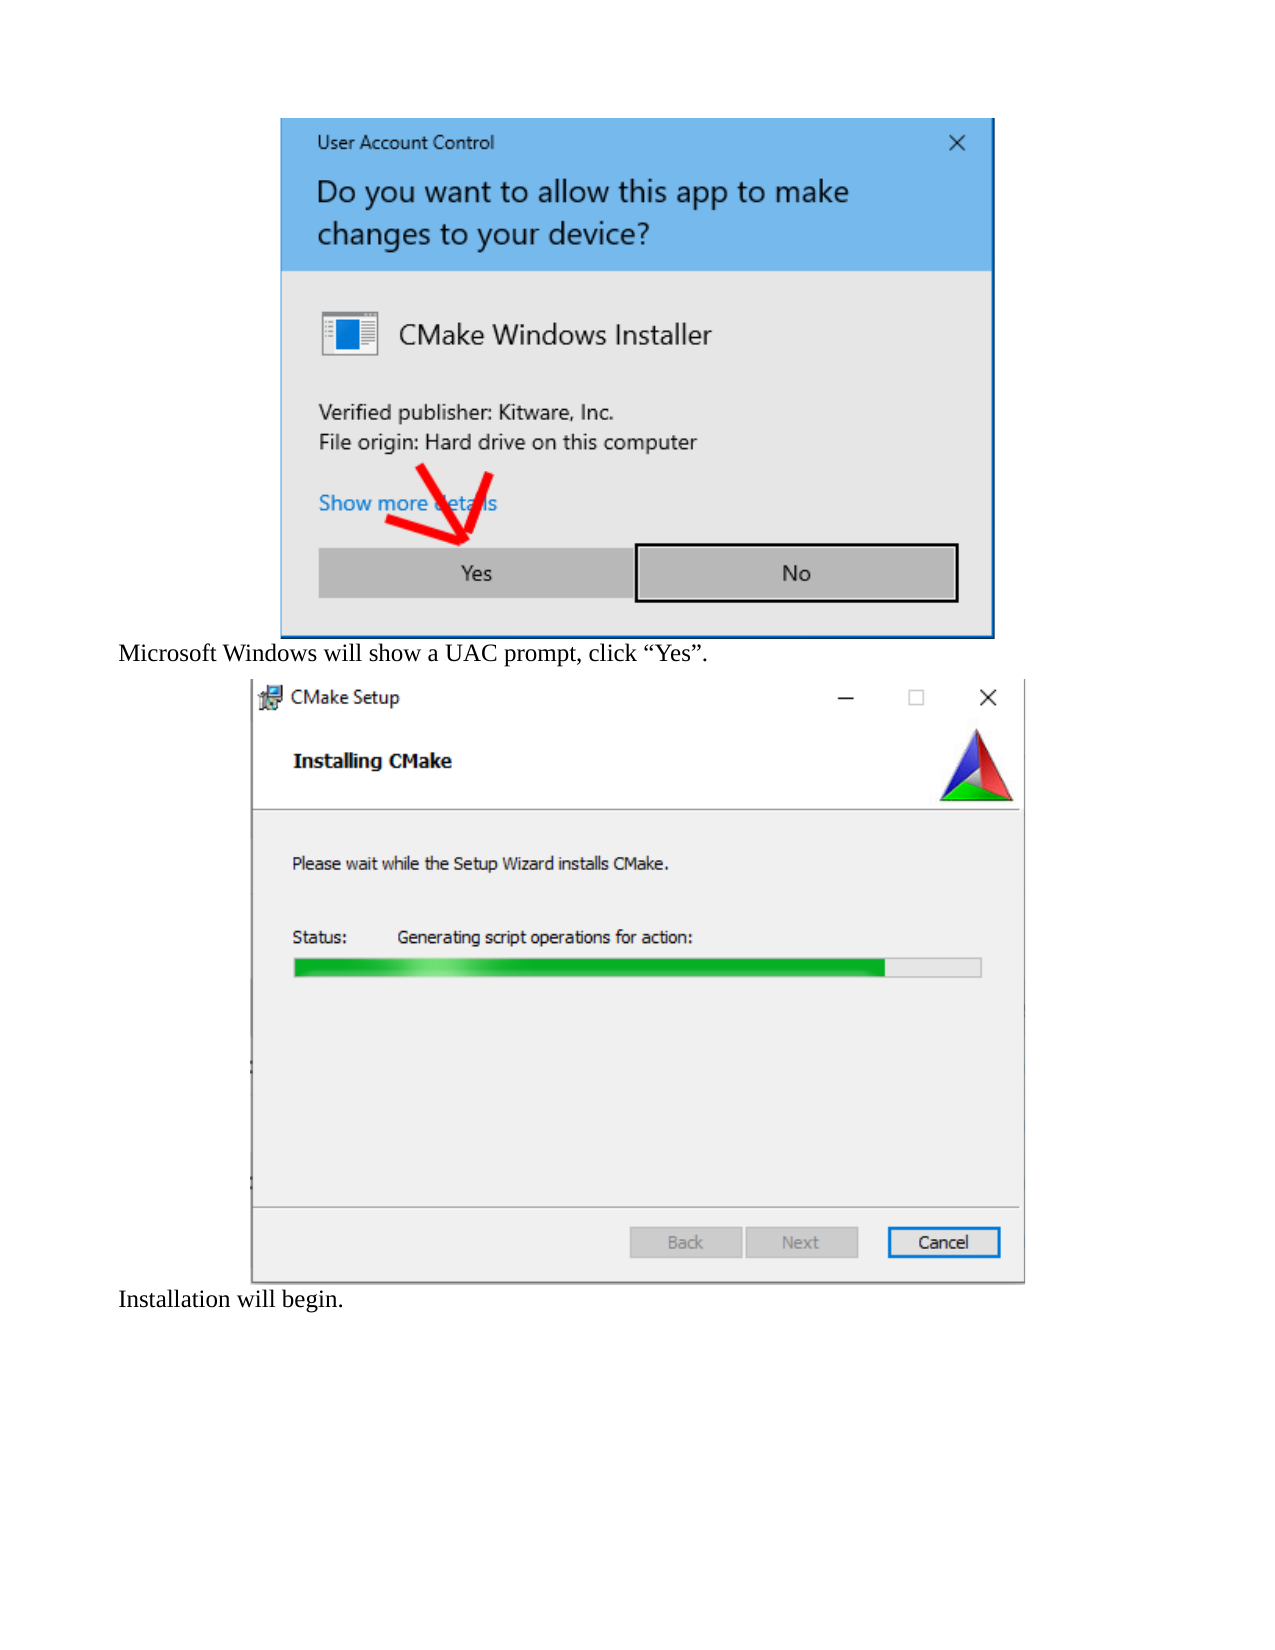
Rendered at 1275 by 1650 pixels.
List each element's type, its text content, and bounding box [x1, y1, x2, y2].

text Installation will begin. [118, 680, 1157, 1313]
picture [250, 679, 1025, 1285]
picture [280, 118, 995, 639]
text Microsoft Windows will show a UAC prompt, click “Yes”. [118, 118, 1157, 667]
